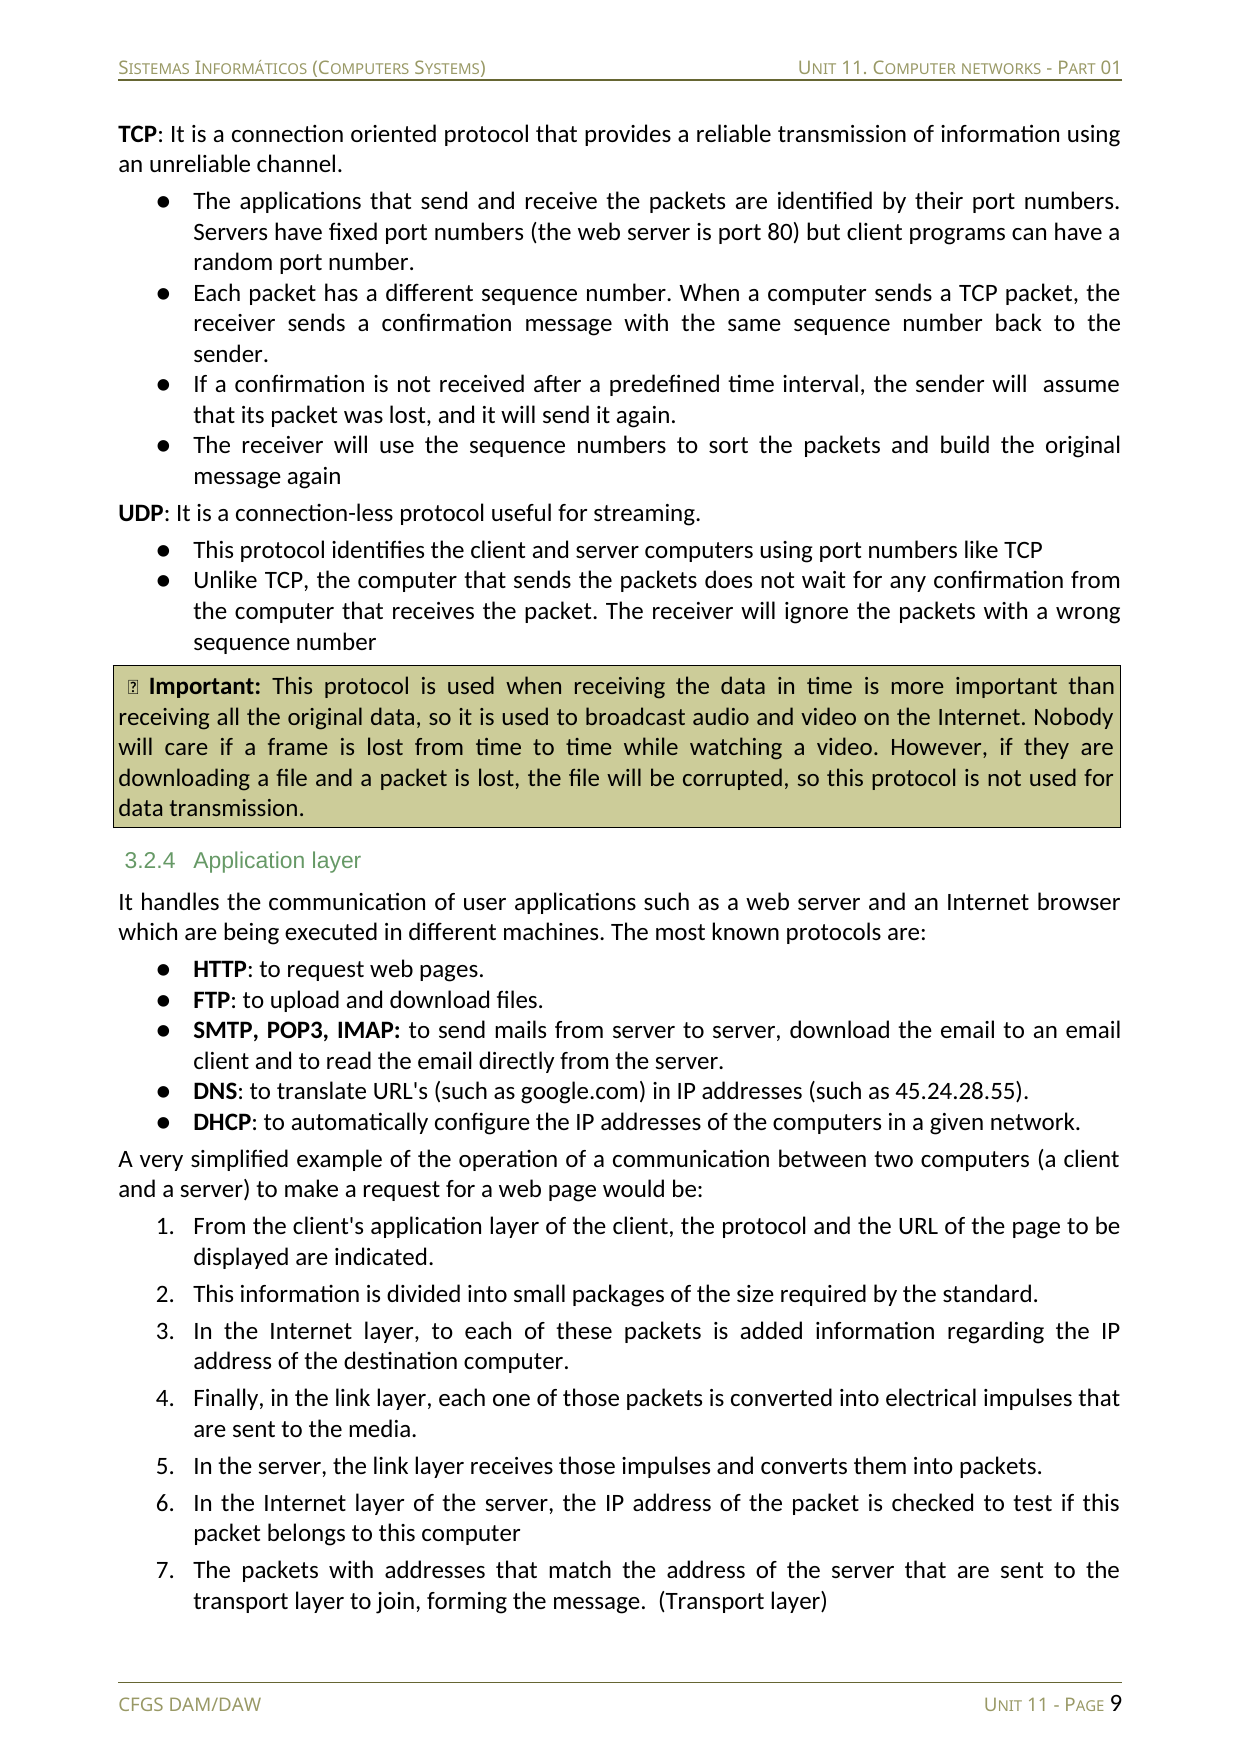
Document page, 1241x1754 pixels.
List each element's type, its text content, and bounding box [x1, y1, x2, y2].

list In the Internet layer of the server, the IP address of the packet is checked to test if this packet belongs to this computer [156, 1487, 1122, 1548]
list In the Internet layer, to each of these packets is added information regarding the IP address of the destination computer. [156, 1315, 1122, 1376]
text TCP: It is a connection oriented protocol that provides a reliable transmission of information using an unreliable channel. [118, 118, 1122, 179]
list The packets with addresses that match the address of the server that are sent to the transport layer to join, forming the message. (Transport layer) [156, 1554, 1122, 1615]
list DHCP: to automatically configure the IP addresses of the computers in a given network. [156, 1106, 1122, 1136]
text A very simplified example of the operation of a communication between two computers (a client and a server) to make a request for a web page would be: [118, 1143, 1122, 1204]
list FTP: to upload and download files. [156, 984, 1122, 1014]
list If a confirmation is not received after a predefined time interval, the sender will assume that its packet was lost, and it will send it again. [156, 369, 1122, 430]
list This information is divided into small packages of the size required by the standard. [156, 1278, 1122, 1308]
list Unlike TCP, the computer that sends the packets does not wait for any confirmation from the computer that receives the packet. The receiver will ignore the packets with a wrong sequence number [156, 565, 1122, 656]
list This protocol identifies the client and server computers using port numbers like TCP [156, 534, 1122, 565]
list Each packet has a different sequence number. When a computer sends a TCP packet, the receiver sends a confirmation message with the same sequence number back to the sender. [156, 277, 1122, 369]
text UDP: It is a connection-less protocol useful for streaming. [118, 497, 1122, 528]
text It handles the communication of user applications such as a web server and an Internet browser which are being executed in different machines. The most known protocols are: [118, 886, 1122, 947]
subtitle Application layer [118, 847, 1122, 873]
list Finally, in the link layer, each one of those packets is converted into electrical impulses that are sent to the media. [156, 1382, 1122, 1443]
list The receiver will use the sequence numbers to sort the packets and build the original message again [156, 430, 1122, 491]
list DNS: to translate URL's (such as google.com) in IP addresses (such as 45.24.28.55). [156, 1075, 1122, 1106]
list SMTP, POP3, IMAP: to send mails from server to server, download the email to an email client and to read the email directly from the server. [156, 1014, 1122, 1075]
text 📖 Important: This protocol is used when receiving the data in time is more important than receiving all the original data, so it is used to broadcast audio and video on the Internet. Nobody will care if a frame is lost from time to time while watching a video. However, if they are downloading a file and a packet is lost, the file will be corrupted, so this protocol is not used for data transmission. [114, 666, 1120, 827]
list The applications that send and receive the packets are identified by their port numbers. Servers have fixed port numbers (the web server is port 80) but client programs can have a random port number. [156, 186, 1122, 277]
list From the client's application layer of the client, the protocol and the URL of the page to be displayed are indicated. [156, 1210, 1122, 1271]
list In the server, the link layer receives those impulses and converts them into packets. [156, 1450, 1122, 1480]
list HTTP: to request web pages. [156, 953, 1122, 984]
